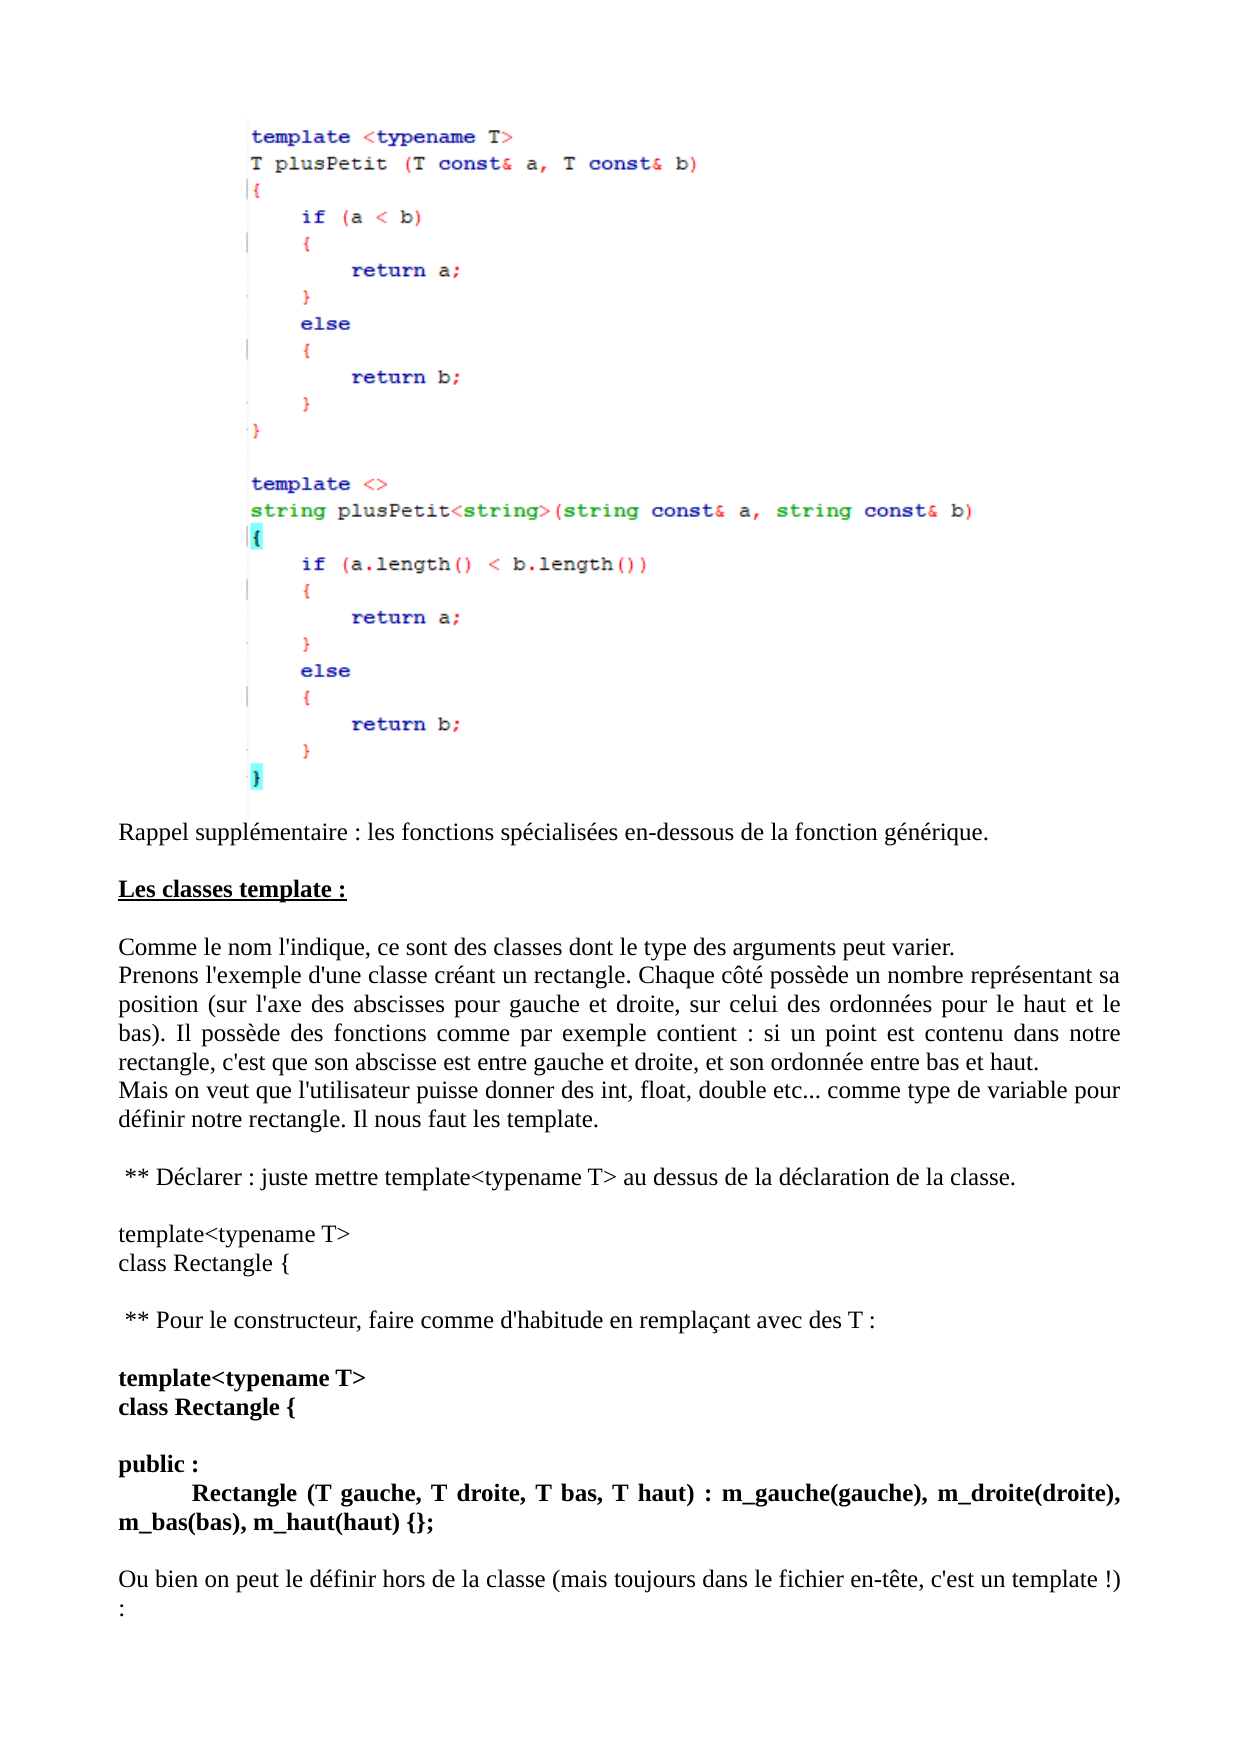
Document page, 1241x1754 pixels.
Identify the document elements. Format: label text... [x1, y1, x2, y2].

text class Rectangle { [118, 1248, 1122, 1277]
text class Rectangle { [118, 1392, 1122, 1420]
text Comme le nom l'indique, ce sont des classes dont le type des arguments peut varier. [118, 932, 1122, 960]
text Prenons l'exemple d'une classe créant un rectangle. Chaque côté possède un nombre représentant sa position (sur l'axe des abscisses pour gauche et droite, sur celui des ordonnées pour le haut et le bas). Il possède des fonctions comme par exemple contient : si un point est contenu dans notre rectangle, c'est que son abscisse est entre gauche et droite, et son ordonnée entre bas et haut. [118, 960, 1122, 1075]
text Rectangle (T gauche, T droite, T bas, T haut) : m_gauche(gauche), m_droite(droite), m_bas(bas), m_haut(haut) {}; [118, 1478, 1122, 1535]
text template<typename T> [118, 1363, 1122, 1392]
text public : [118, 1449, 1122, 1478]
text ** Pour le constructeur, faire comme d'habitude en remplaçant avec des T : [118, 1305, 1122, 1334]
text template<typename T> [118, 1219, 1122, 1248]
text Mais on veut que l'utilisateur puisse donner des int, float, double etc... comme type de variable pour définir notre rectangle. Il nous faut les template. [118, 1075, 1122, 1133]
text Les classes template : [118, 874, 1122, 903]
text Ou bien on peut le définir hors de la classe (mais toujours dans le fichier en-tête, c'est un template !) : [118, 1564, 1122, 1622]
text Rappel supplémentaire : les fonctions spécialisées en-dessous de la fonction générique. [118, 118, 1122, 845]
text ** Déclarer : juste mettre template<typename T> au dessus de la déclaration de la classe. [118, 1162, 1122, 1190]
